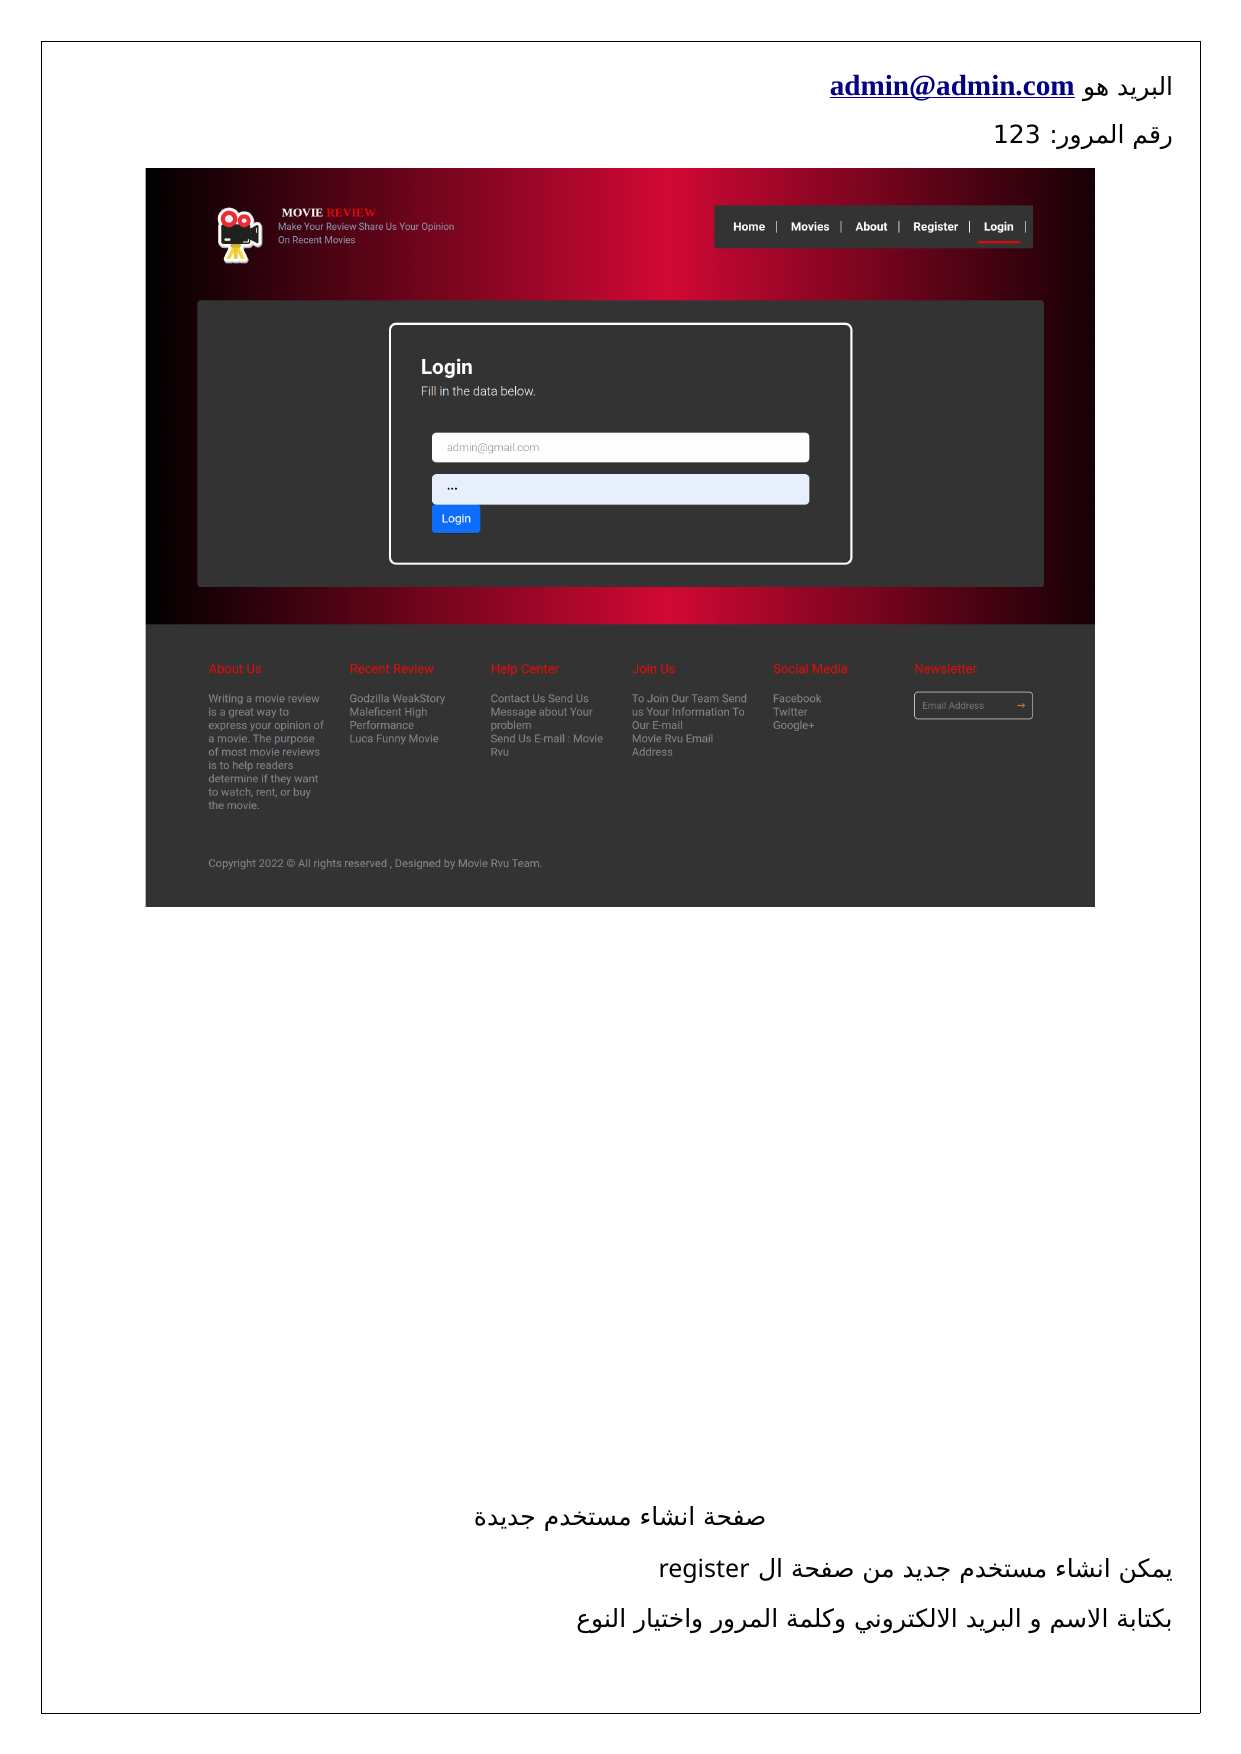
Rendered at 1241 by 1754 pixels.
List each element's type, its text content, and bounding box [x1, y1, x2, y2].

text يمكن انشاء مستخدم جديد من صفحة ال register [68, 1551, 1173, 1585]
text صفحة انشاء مستخدم جديدة [68, 1502, 1173, 1532]
text رقم المرور: 123 [68, 121, 1173, 150]
text بكتابة الاسم و البريد الالكتروني وكلمة المرور واختيار النوع [68, 1604, 1173, 1633]
picture [145, 168, 1095, 907]
text البريد هو admin@admin.com [68, 68, 1173, 101]
